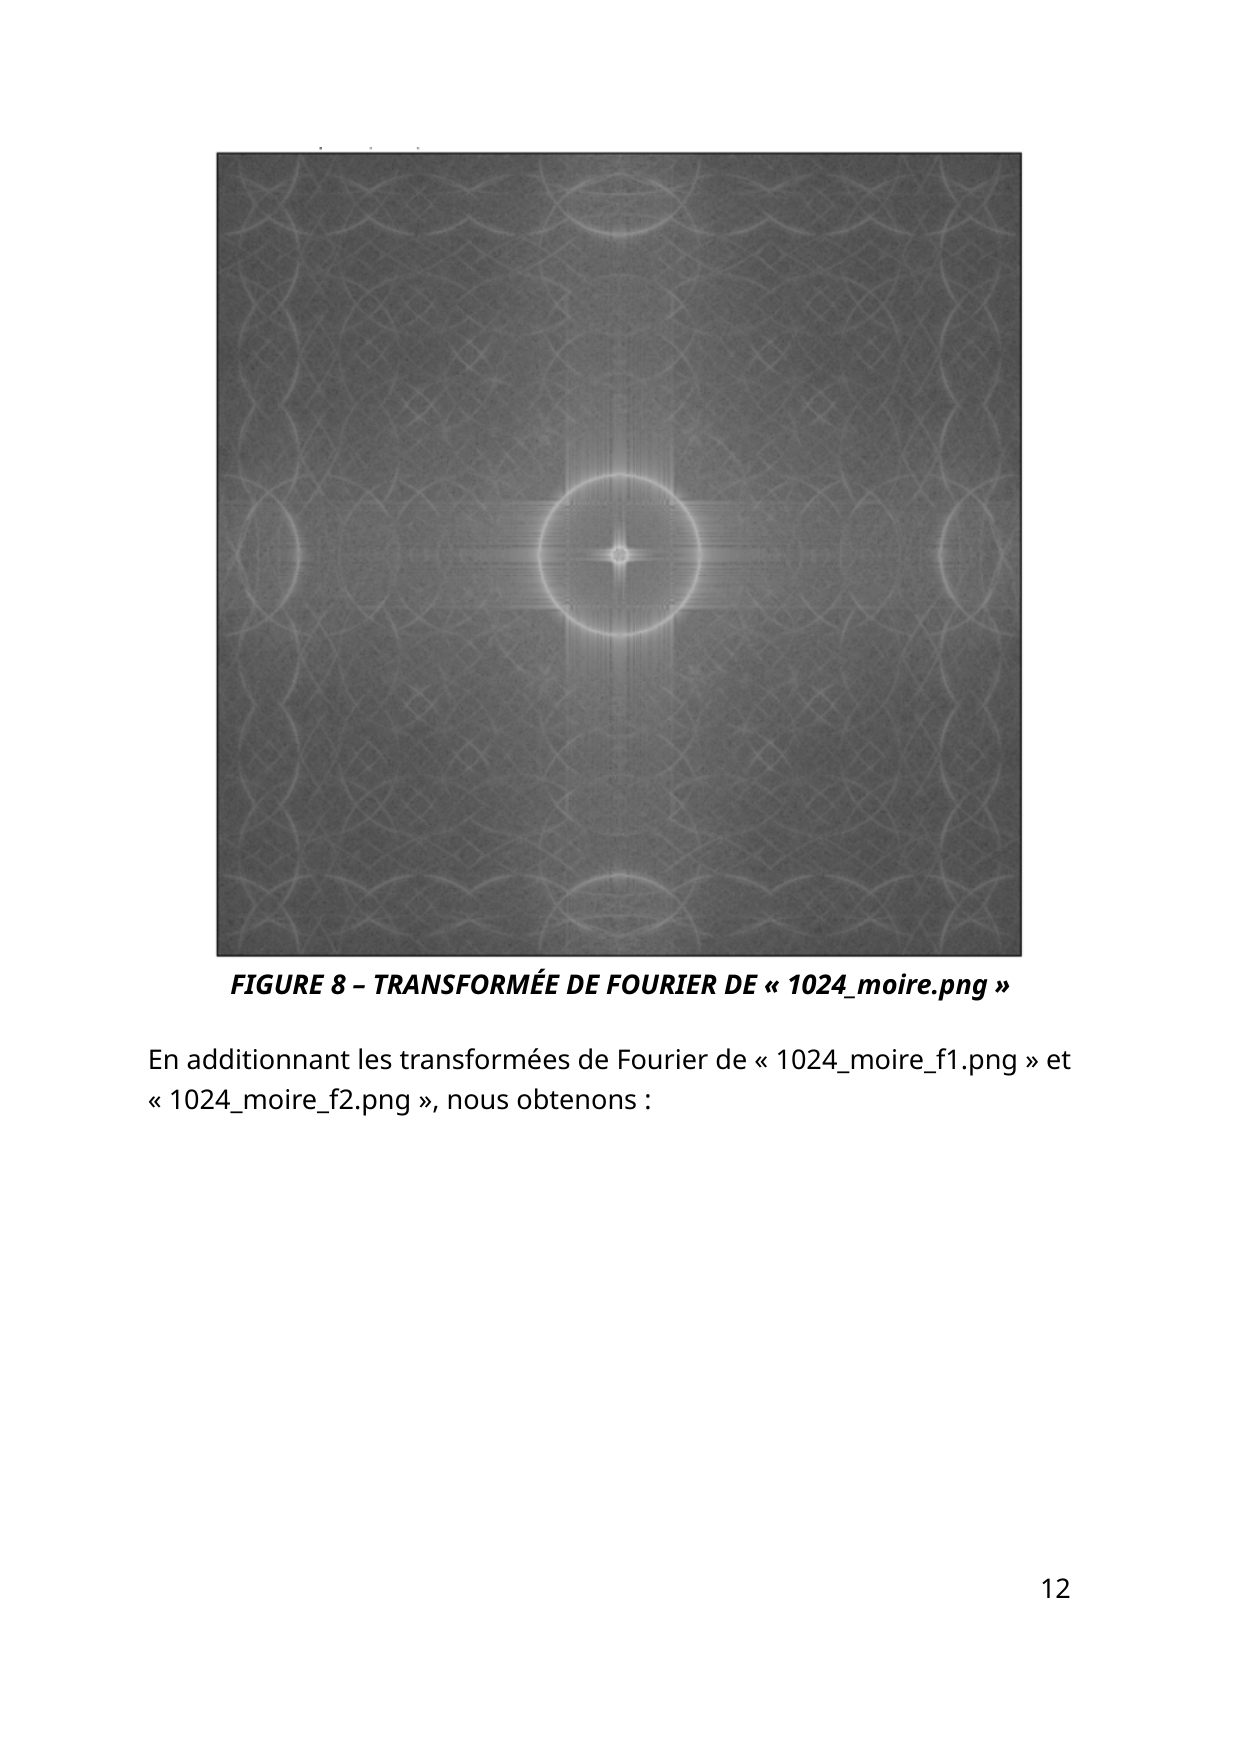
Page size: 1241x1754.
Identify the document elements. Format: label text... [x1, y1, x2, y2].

picture [213, 147, 1027, 963]
text En additionnant les transformées de Fourier de « 1024_moire_f1.png » et « 1024_moire_f2.png », nous obtenons : [148, 1041, 1093, 1117]
text FIGURE 8 – TRANSFORMÉE DE FOURIER DE « 1024_moire.png » [148, 148, 1093, 1002]
